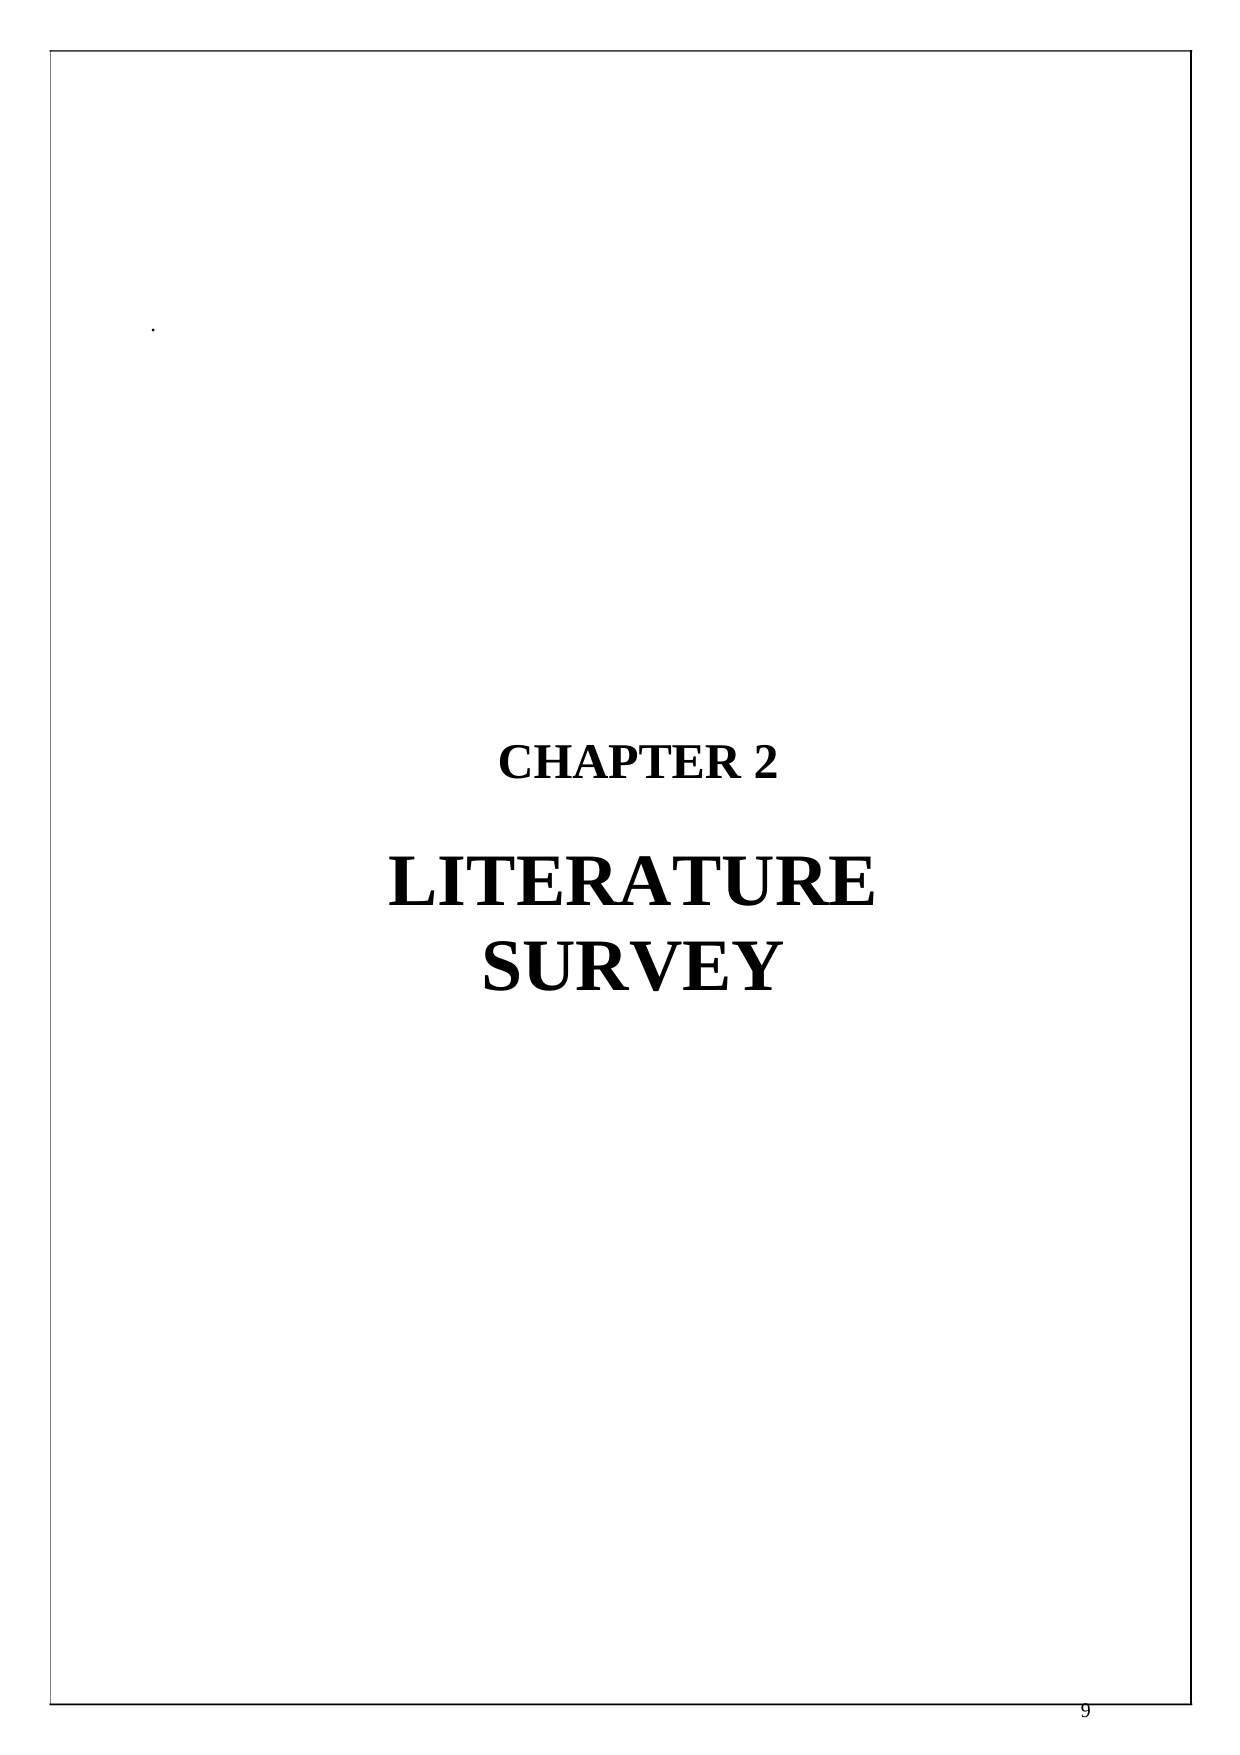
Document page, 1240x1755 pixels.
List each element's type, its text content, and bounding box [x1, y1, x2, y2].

picture [47, 47, 1193, 1706]
text 9 [139, 1706, 1090, 1722]
